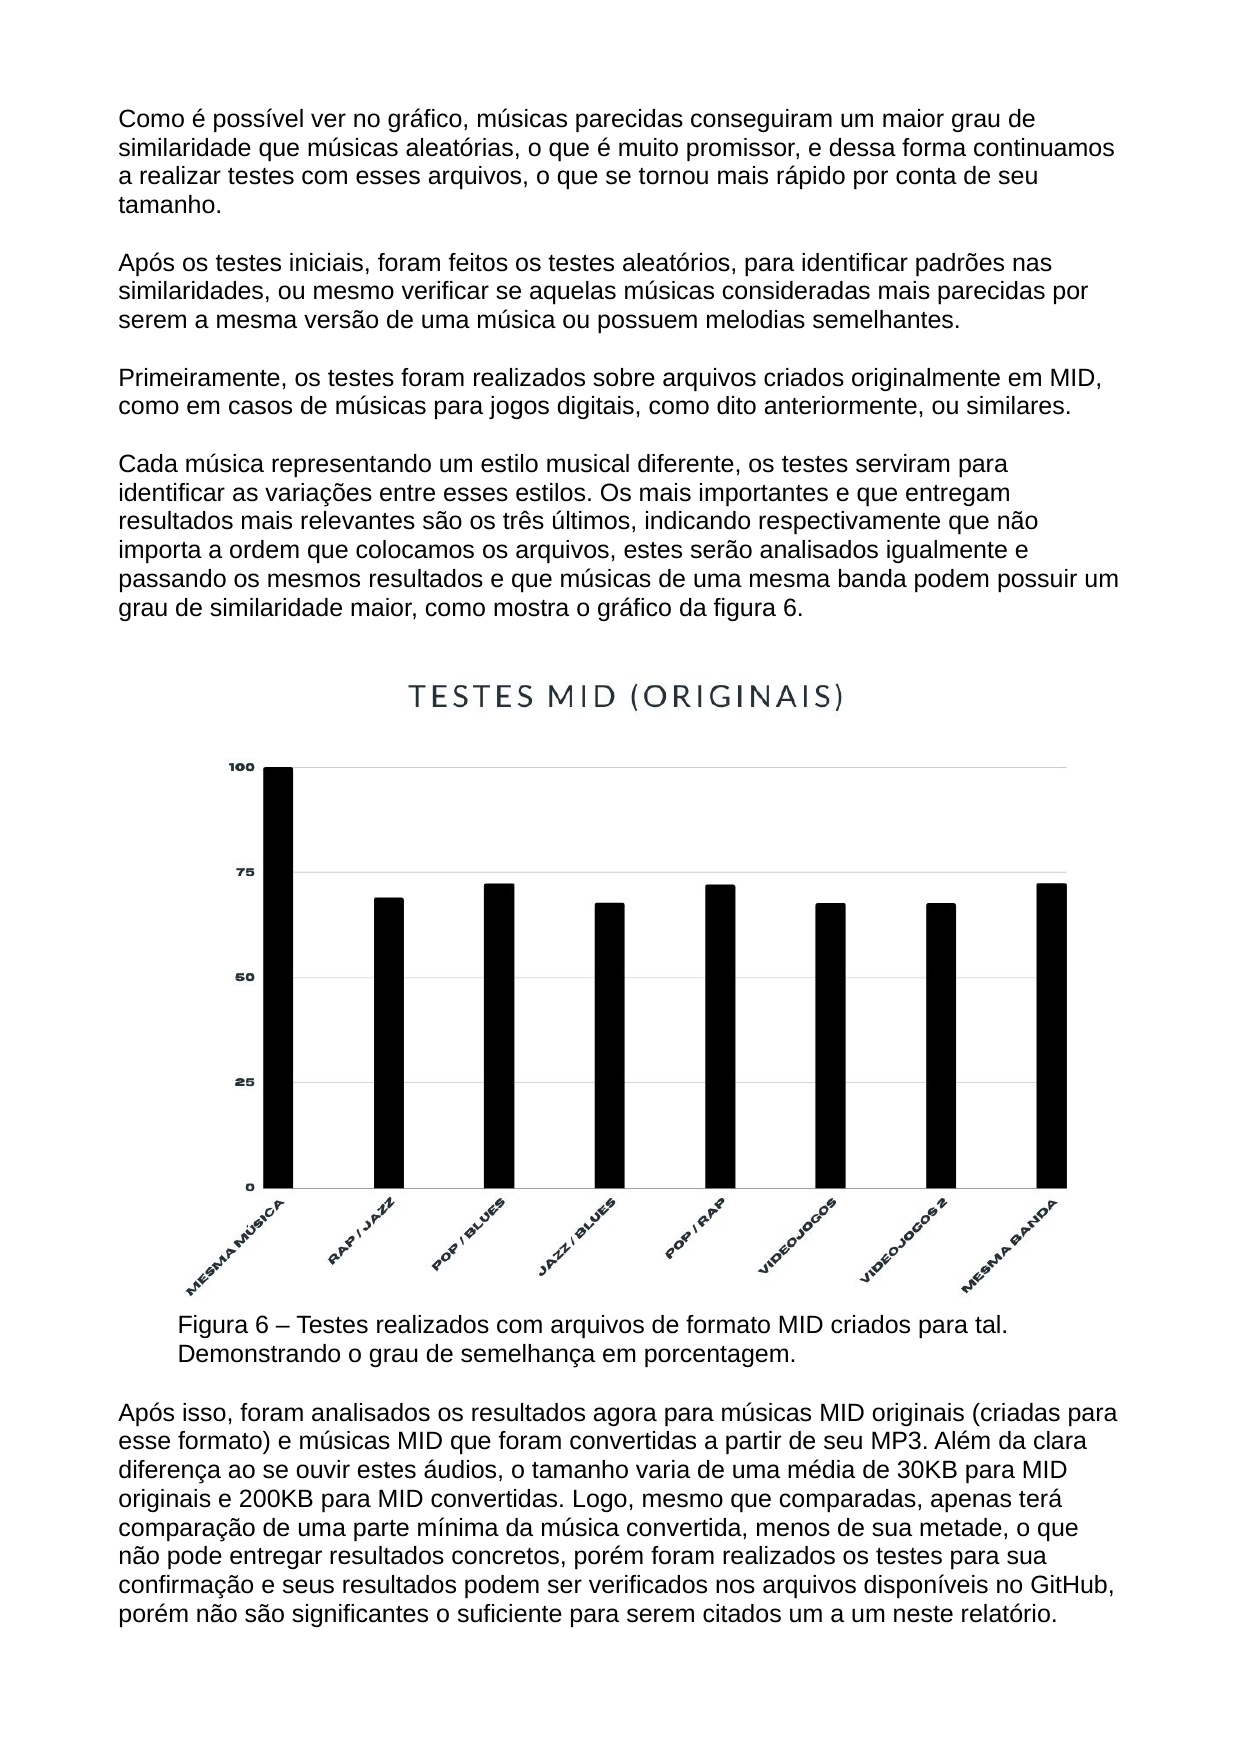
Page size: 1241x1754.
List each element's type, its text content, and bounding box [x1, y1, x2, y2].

text Após os testes iniciais, foram feitos os testes aleatórios, para identificar padrões nas similaridades, ou mesmo verificar se aquelas músicas consideradas mais parecidas por serem a mesma versão de uma música ou possuem melodias semelhantes. [118, 247, 1122, 334]
text Cada música representando um estilo musical diferente, os testes serviram para identificar as variações entre esses estilos. Os mais importantes e que entregam resultados mais relevantes são os três últimos, indicando respectivamente que não importa a ordem que colocamos os arquivos, estes serão analisados igualmente e passando os mesmos resultados e que músicas de uma mesma banda podem possuir um grau de similaridade maior, como mostra o gráfico da figura 6. [118, 449, 1122, 621]
text Após isso, foram analisados os resultados agora para músicas MID originais (criadas para esse formato) e músicas MID que foram convertidas a partir de seu MP3. Além da clara diferença ao se ouvir estes áudios, o tamanho varia de uma média de 30KB para MID originais e 200KB para MID convertidas. Logo, mesmo que comparadas, apenas terá comparação de uma parte mínima da música convertida, menos de sua metade, o que não pode entregar resultados concretos, porém foram realizados os testes para sua confirmação e seus resultados podem ser verificados nos arquivos disponíveis no GitHub, porém não são significantes o suficiente para serem citados um a um neste relatório. [118, 1397, 1122, 1627]
picture [183, 647, 1068, 1311]
text Primeiramente, os testes foram realizados sobre arquivos criados originalmente em MID, como em casos de músicas para jogos digitais, como dito anteriormente, ou similares. [118, 362, 1122, 420]
text Figura 6 – Testes realizados com arquivos de formato MID criados para tal. Demonstrando o grau de semelhança em porcentagem. [177, 621, 1063, 1368]
text Como é possível ver no gráfico, músicas parecidas conseguiram um maior grau de similaridade que músicas aleatórias, o que é muito promissor, e dessa forma continuamos a realizar testes com esses arquivos, o que se tornou mais rápido por conta de seu tamanho. [118, 104, 1122, 219]
